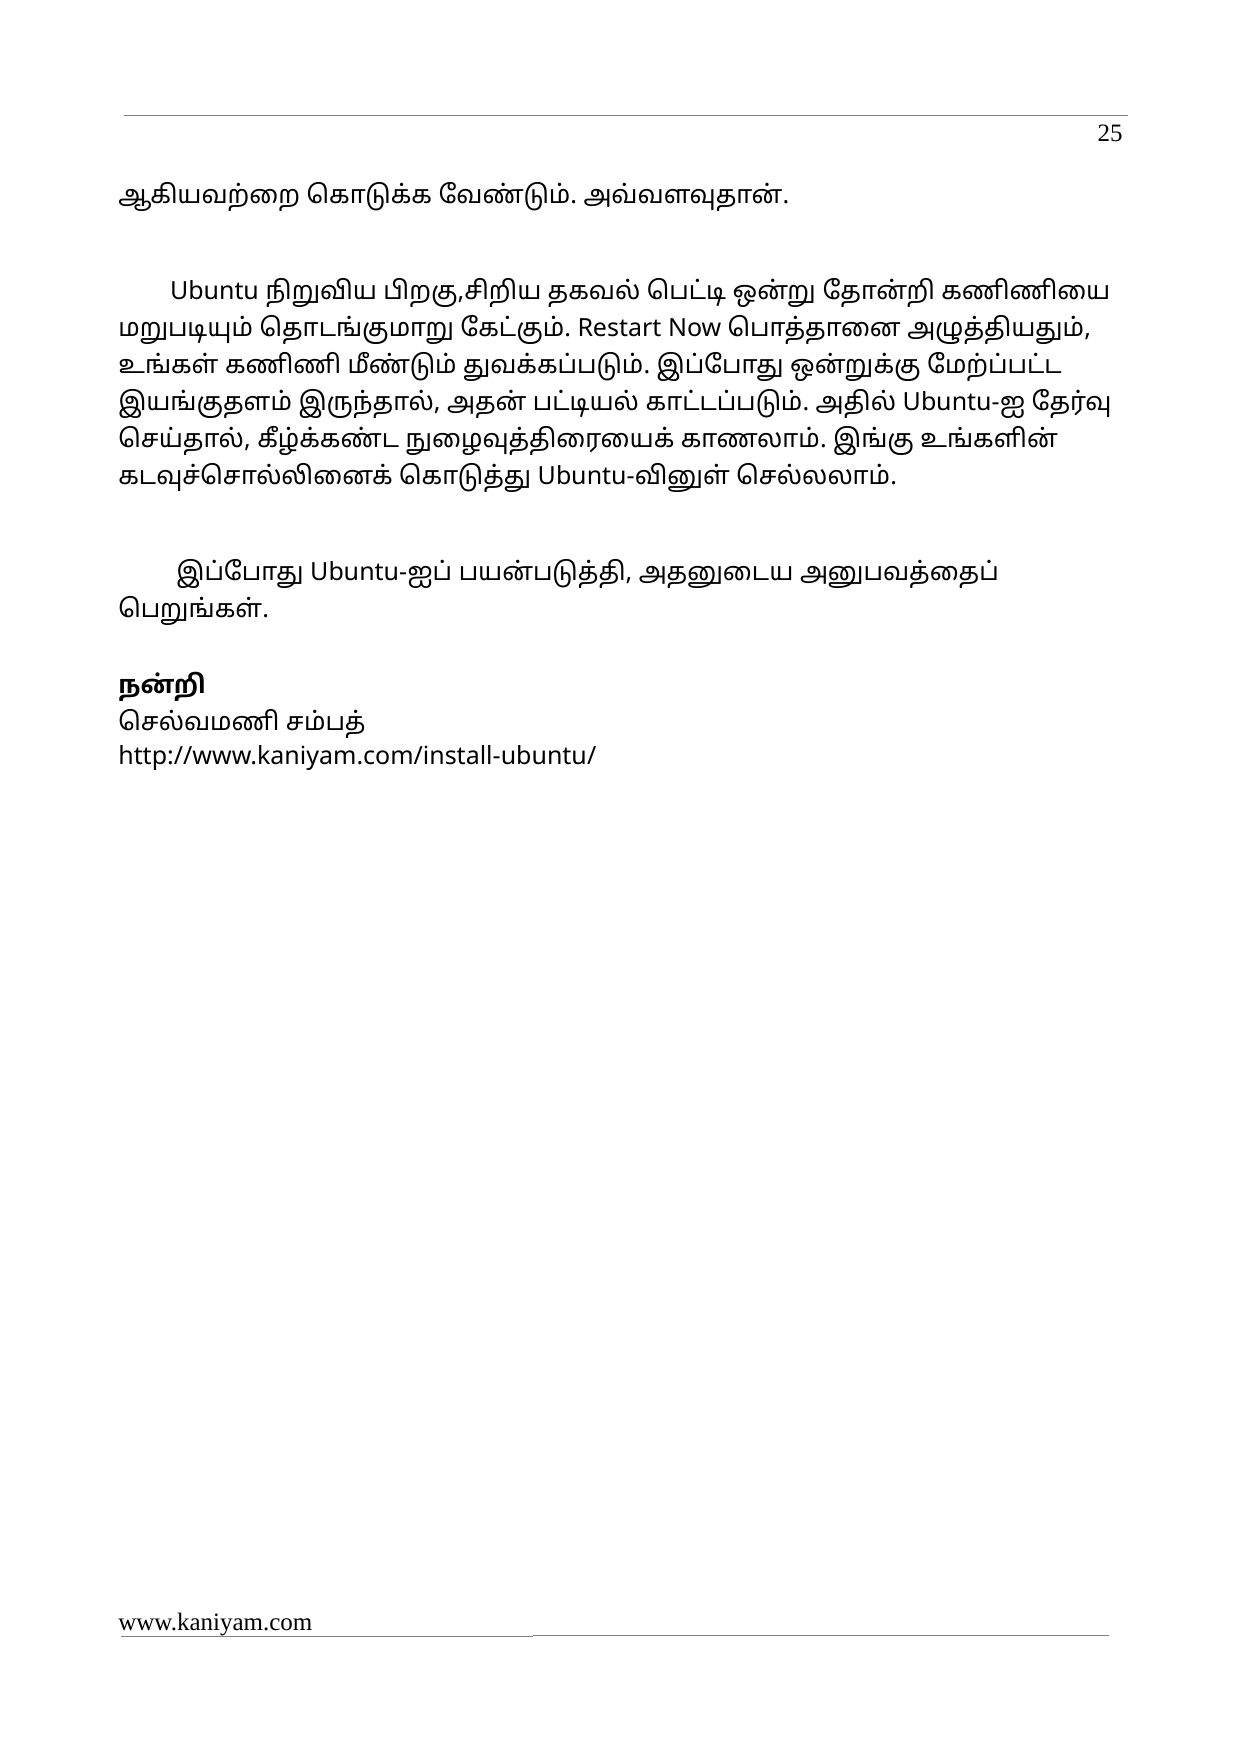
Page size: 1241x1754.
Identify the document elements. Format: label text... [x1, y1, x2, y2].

subtitle நன்றி [118, 671, 1122, 703]
text இப்போது Ubuntu-ஐப் பயன்படுத்தி, அதனுடைய அனுபவத்தைப் பெறுங்கள். [118, 553, 1122, 624]
text ஆகியவற்றை கொடுக்க வேண்டும். அவ்வளவுதான். [118, 176, 1122, 213]
text Ubuntu நிறுவிய பிறகு,சிறிய தகவல் பெட்டி ஒன்று தோன்றி கணிணியை மறுபடியும் தொடங்குமாறு கேட்கும். Restart Now பொத்தானை அழுத்தியதும், உங்கள் கணிணி மீண்டும் துவக்கப்படும். இப்போது ஒன்றுக்கு மேற்ப்பட்ட இயங்குதளம் இருந்தால், அதன் பட்டியல் காட்டப்படும். அதில் Ubuntu-ஐ தேர்வு செய்தால், கீழ்க்கண்ட நுழைவுத்திரையைக் காணலாம். இங்கு உங்களின் கடவுச்சொல்லினைக் கொடுத்து Ubuntu-வினுள் செல்லலாம். [118, 272, 1122, 494]
subtitle http://www.kaniyam.com/install-ubuntu/ [118, 738, 1122, 772]
subtitle செல்வமணி சம்பத் [118, 703, 1122, 738]
